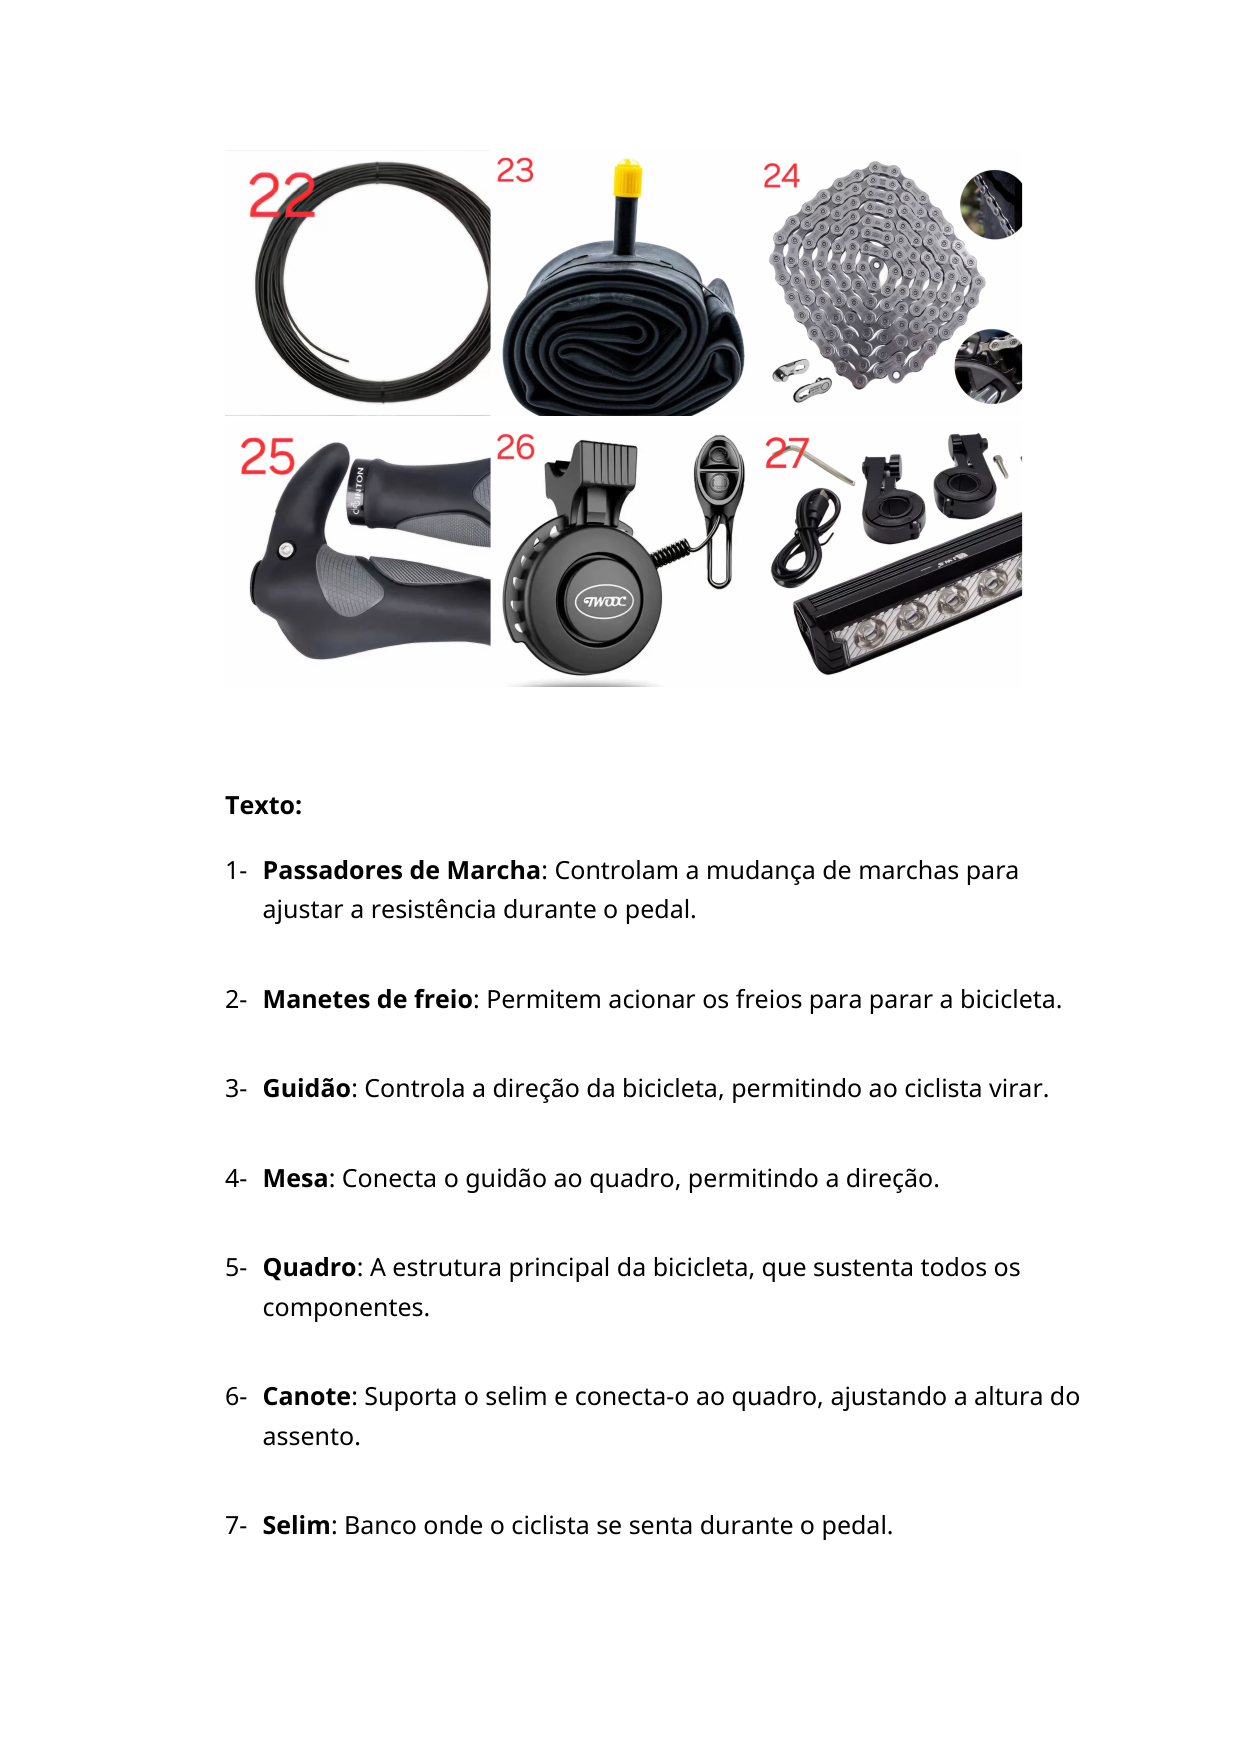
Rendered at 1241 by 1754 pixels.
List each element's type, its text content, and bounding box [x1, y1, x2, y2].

list Quadro: A estrutura principal da bicicleta, que sustenta todos os componentes. [225, 1250, 1090, 1323]
list Passadores de Marcha: Controlam a mudança de marchas para ajustar a resistência durante o pedal. [225, 852, 1090, 926]
list Mesa: Conecta o guidão ao quadro, permitindo a direção. [225, 1160, 1090, 1194]
list Selim: Banco onde o ciclista se senta durante o pedal. [225, 1508, 1090, 1542]
list Canote: Suporta o selim e conecta-o ao quadro, ajustando a altura do assento. [225, 1379, 1090, 1452]
list Texto: [225, 788, 1090, 822]
list Manetes de freio: Permitem acionar os freios para parar a bicicleta. [225, 981, 1090, 1015]
list Guidão: Controla a direção da bicicleta, permitindo ao ciclista virar. [225, 1071, 1090, 1105]
